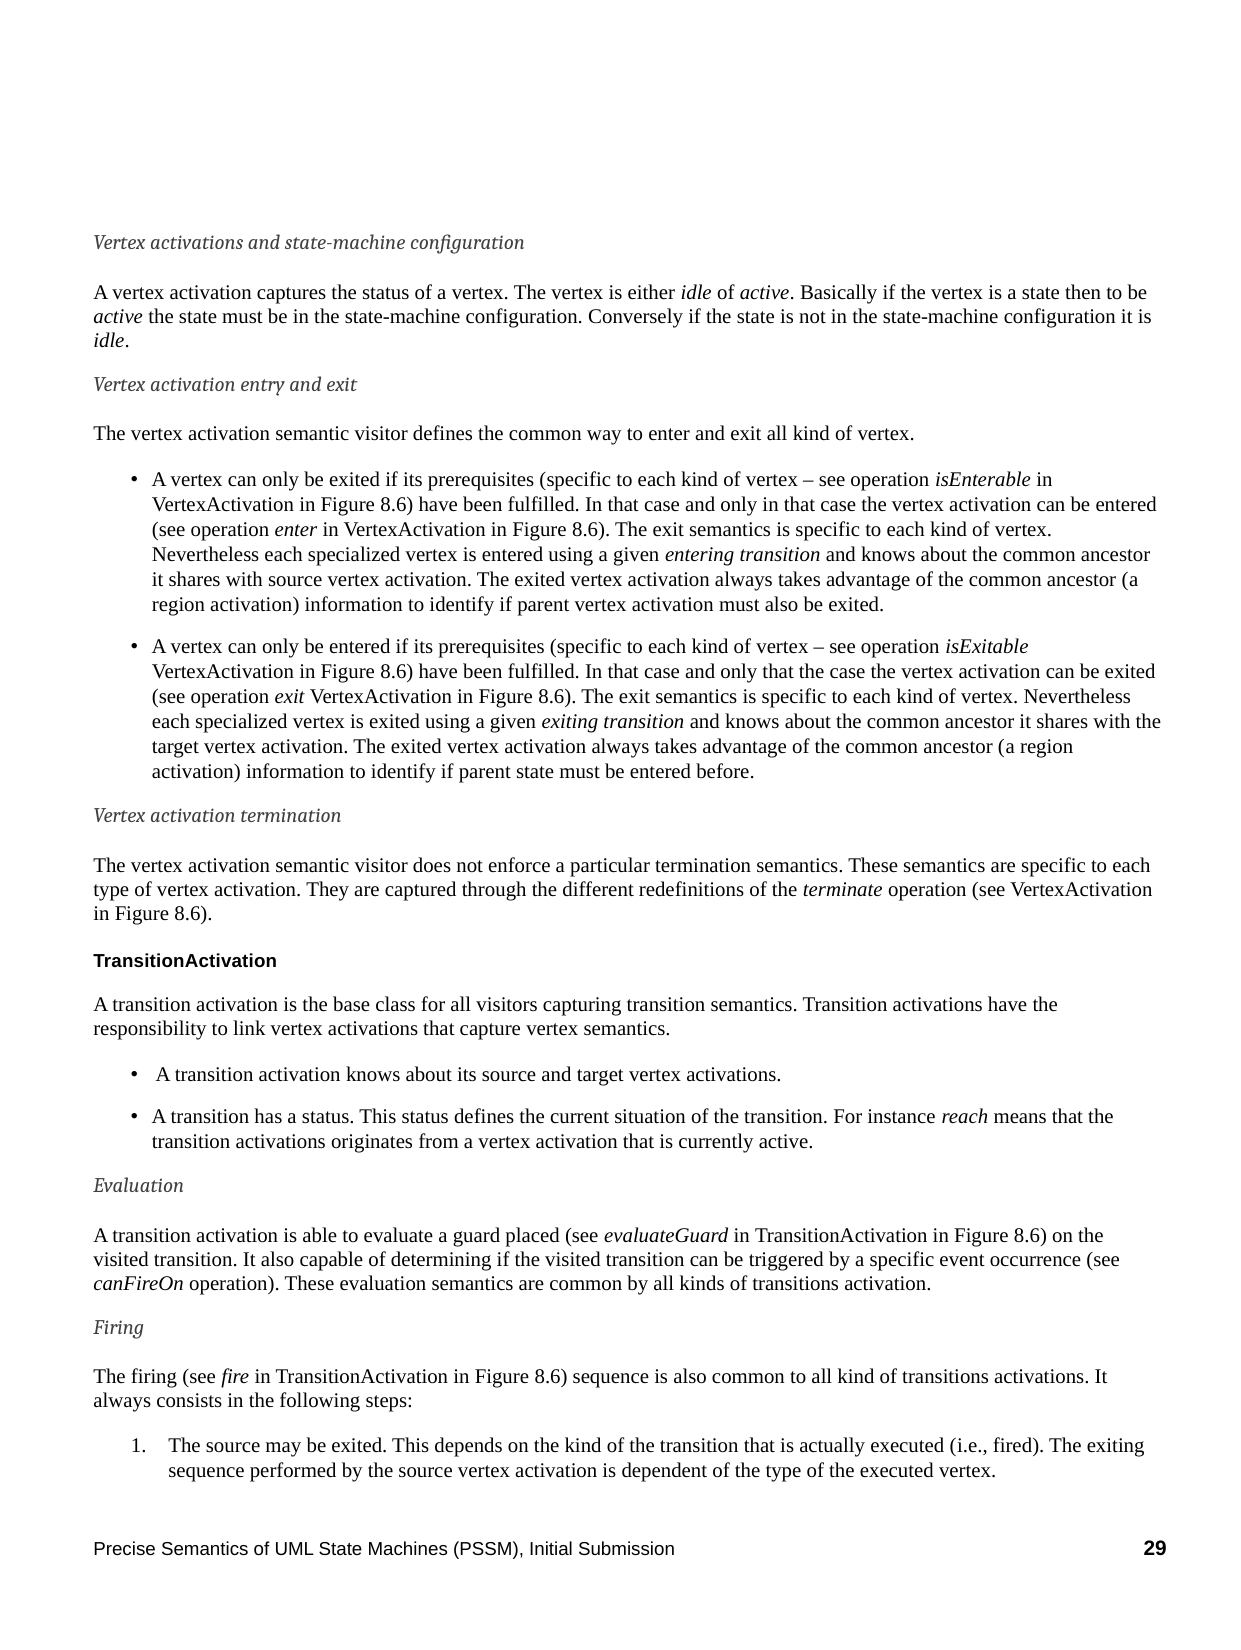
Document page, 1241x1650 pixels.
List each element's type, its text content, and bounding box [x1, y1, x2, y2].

subtitle Vertex activation termination [93, 804, 1164, 828]
text A transition activation is able to evaluate a guard placed (see evaluateGuard in TransitionActivation in Figure 8.6) on the visited transition. It also capable of determining if the visited transition can be triggered by a specific event occurrence (see canFireOn operation). These evaluation semantics are common by all kinds of transitions activation. [93, 1222, 1164, 1295]
list A transition activation knows about its source and target vertex activations. [131, 1061, 1164, 1086]
text The vertex activation semantic visitor defines the common way to enter and exit all kind of vertex. [93, 421, 1164, 445]
text The firing (see fire in TransitionActivation in Figure 8.6) sequence is also common to all kind of transitions activations. It always consists in the following steps: [93, 1364, 1164, 1412]
subtitle Evaluation [93, 1174, 1164, 1198]
subtitle Firing [93, 1316, 1164, 1340]
list A transition has a status. This status defines the current situation of the transition. For instance reach means that the transition activations originates from a vertex activation that is currently active. [131, 1103, 1164, 1153]
subtitle Vertex activation entry and exit [93, 373, 1164, 397]
text A vertex activation captures the status of a vertex. The vertex is either idle of active. Basically if the vertex is a state then to be active the state must be in the state-machine configuration. Conversely if the state is not in the state-machine configuration it is idle. [93, 279, 1164, 352]
text The vertex activation semantic visitor does not enforce a particular termination semantics. These semantics are specific to each type of vertex activation. They are captured through the different redefinitions of the terminate operation (see VertexActivation in Figure 8.6). [93, 852, 1164, 925]
text A transition activation is the base class for all visitors capturing transition semantics. Transition activations have the responsibility to link vertex activations that capture vertex semantics. [93, 992, 1164, 1040]
list The source may be exited. This depends on the kind of the transition that is actually executed (i.e., fired). The exiting sequence performed by the source vertex activation is dependent of the type of the executed vertex. [131, 1433, 1164, 1482]
list A vertex can only be exited if its prerequisites (specific to each kind of vertex – see operation isEnterable in VertexActivation in Figure 8.6) have been fulfilled. In that case and only in that case the vertex activation can be entered (see operation enter in VertexActivation in Figure 8.6). The exit semantics is specific to each kind of vertex. Nevertheless each specialized vertex is entered using a given entering transition and knows about the common ancestor it shares with source vertex activation. The exited vertex activation always takes advantage of the common ancestor (a region activation) information to identify if parent vertex activation must also be exited. [131, 466, 1164, 616]
list A vertex can only be entered if its prerequisites (specific to each kind of vertex – see operation isExitable VertexActivation in Figure 8.6) have been fulfilled. In that case and only that the case the vertex activation can be exited (see operation exit VertexActivation in Figure 8.6). The exit semantics is specific to each kind of vertex. Nevertheless each specialized vertex is exited using a given exiting transition and knows about the common ancestor it shares with the target vertex activation. The exited vertex activation always takes advantage of the common ancestor (a region activation) information to identify if parent state must be entered before. [131, 633, 1164, 783]
subtitle Vertex activations and state-machine configuration [93, 231, 1164, 255]
subtitle TransitionActivation [93, 950, 1164, 971]
